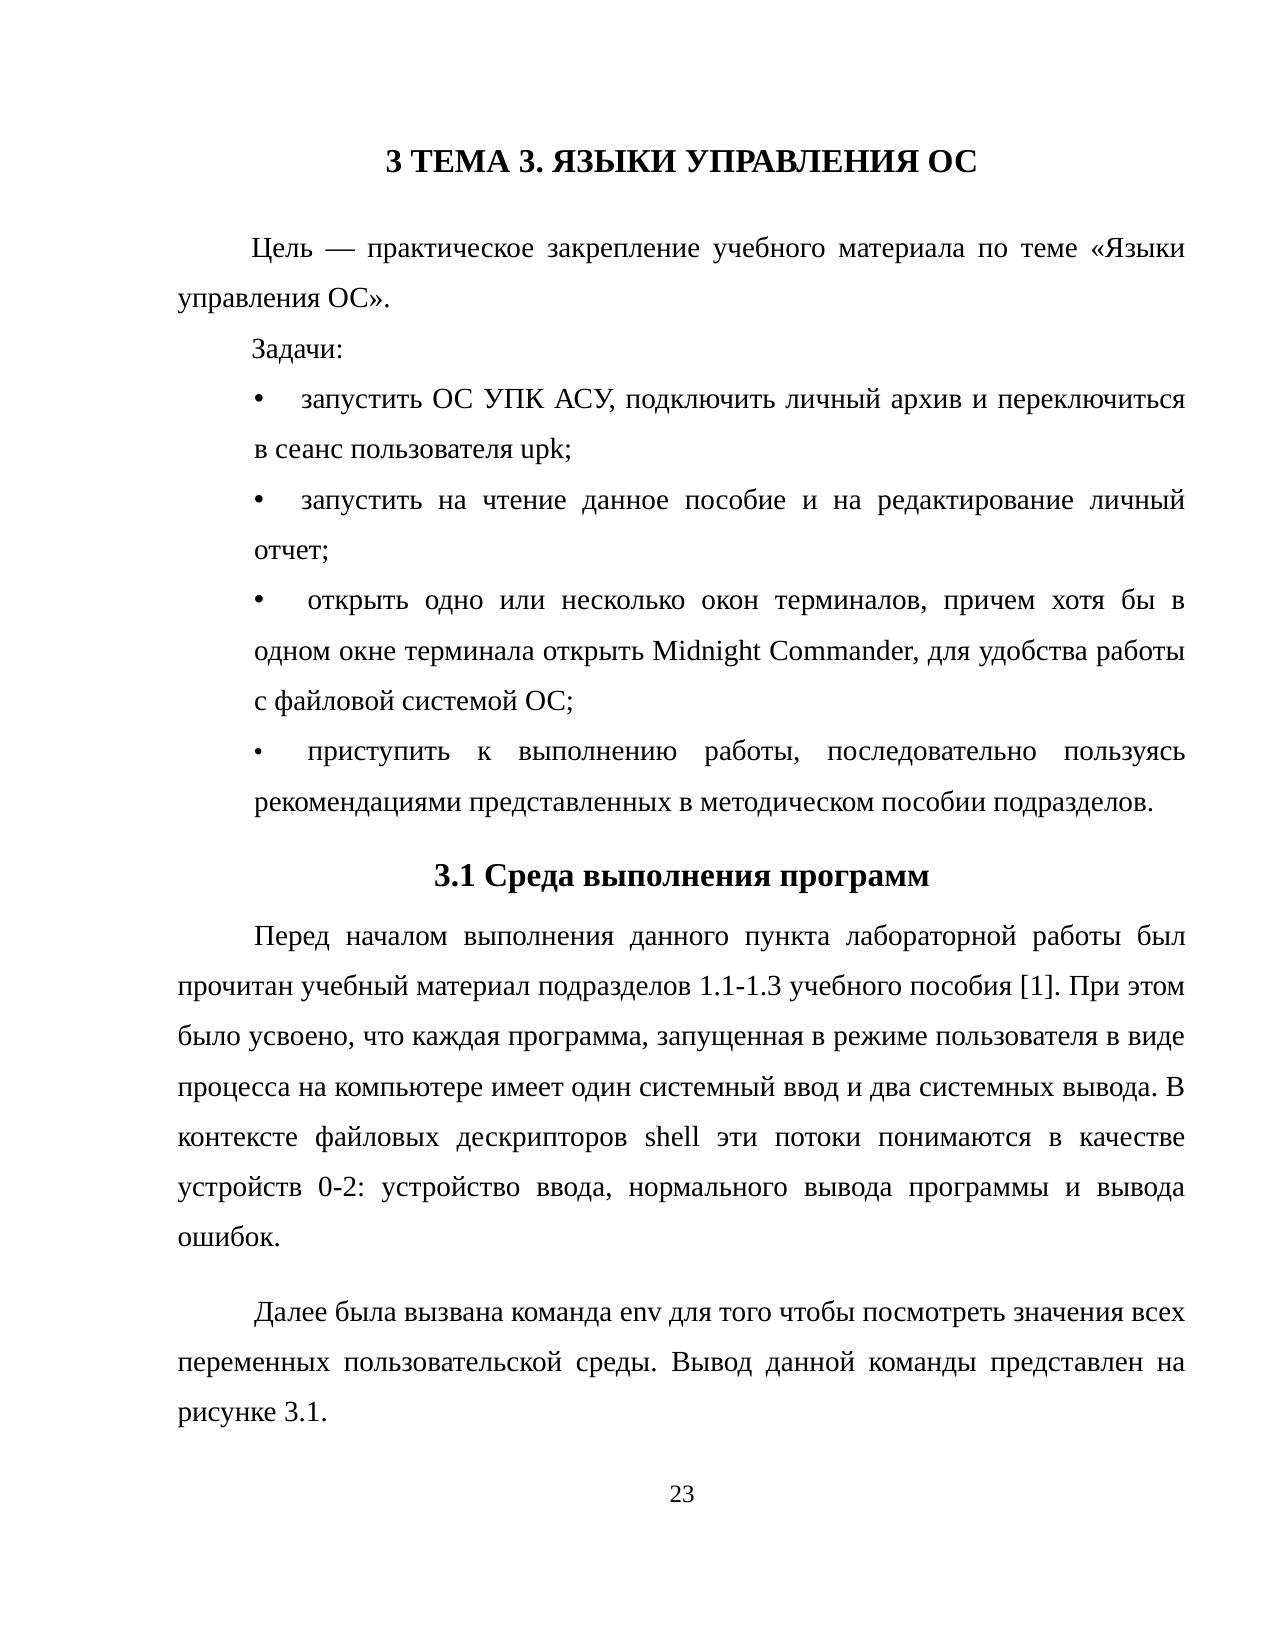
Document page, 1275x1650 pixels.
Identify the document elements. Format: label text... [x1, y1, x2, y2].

subtitle 3.1 Среда выполнения программ [177, 855, 1186, 893]
text Перед началом выполнения данного пункта лабораторной работы был прочитан учебный материал подразделов 1.1-1.3 учебного пособия [1]. При этом было усвоено, что каждая программа, запущенная в режиме пользователя в виде процесса на компьютере имеет один системный ввод и два системных вывода. В контексте файловых дескрипторов shell эти потоки понимаются в качестве устройств 0-2: устройство ввода, нормального вывода программы и вывода ошибок. [177, 918, 1186, 1253]
list приступить к выполнению работы, последовательно пользуясь рекомендациями представленных в методическом пособии подразделов. [254, 733, 1186, 817]
text Далее была вызвана команда env для того чтобы посмотреть значения всех переменных пользовательской среды. Вывод данной команды представлен на рисунке 3.1. [177, 1294, 1186, 1428]
text Цель — практическое закрепление учебного материала по теме «Языки управления ОС». [177, 230, 1186, 314]
list запустить на чтение данное пособие и на редактирование личный отчет; [254, 482, 1186, 566]
text Задачи: [177, 331, 1186, 364]
subtitle 3 ТЕМА 3. ЯЗЫКИ УПРАВЛЕНИЯ ОС [177, 142, 1186, 180]
list открыть одно или несколько окон терминалов, причем хотя бы в одном окне терминала открыть Midnight Commander, для удобства работы с файловой системой ОС; [254, 582, 1186, 717]
list запустить ОС УПК АСУ, подключить личный архив и переключиться в сеанс пользователя upk; [254, 381, 1186, 465]
